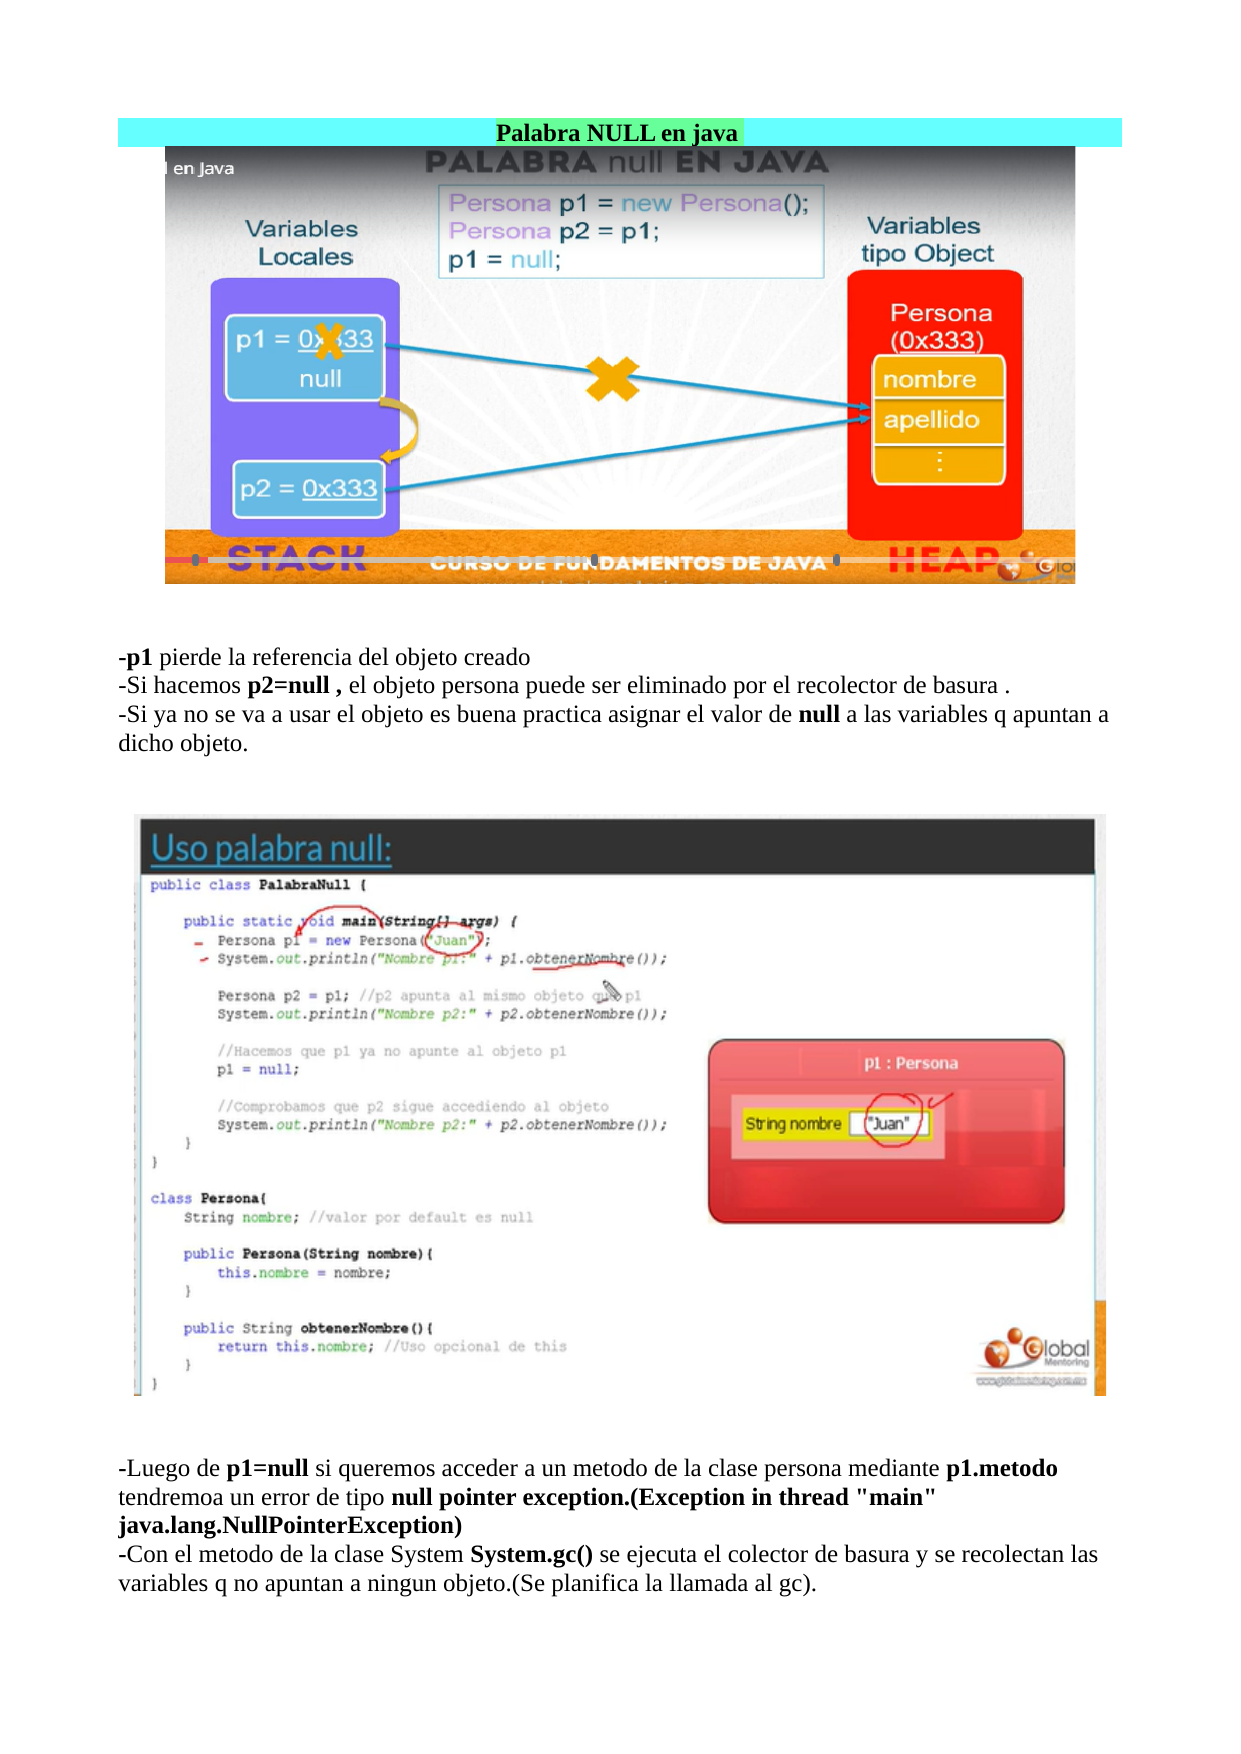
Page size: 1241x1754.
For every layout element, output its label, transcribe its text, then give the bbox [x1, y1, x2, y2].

text Palabra NULL en java [118, 118, 1122, 147]
text -Luego de p1=null si queremos acceder a un metodo de la clase persona mediante p1.metodo tendremoa un error de tipo null pointer exception.(Exception in thread "main" java.lang.NullPointerException) [118, 1453, 1122, 1539]
picture [133, 814, 1107, 1396]
text -Si hacemos p2=null , el objeto persona puede ser eliminado por el recolector de basura . [118, 670, 1122, 699]
text -Con el metodo de la clase System System.gc() se ejecuta el colector de basura y se recolectan las variables q no apuntan a ningun objeto.(Se planifica la llamada al gc). [118, 1539, 1122, 1597]
text -Si ya no se va a usar el objeto es buena practica asignar el valor de null a las variables q apuntan a dicho objeto. [118, 699, 1122, 757]
text -p1 pierde la referencia del objeto creado [118, 642, 1122, 670]
picture [165, 146, 1076, 584]
